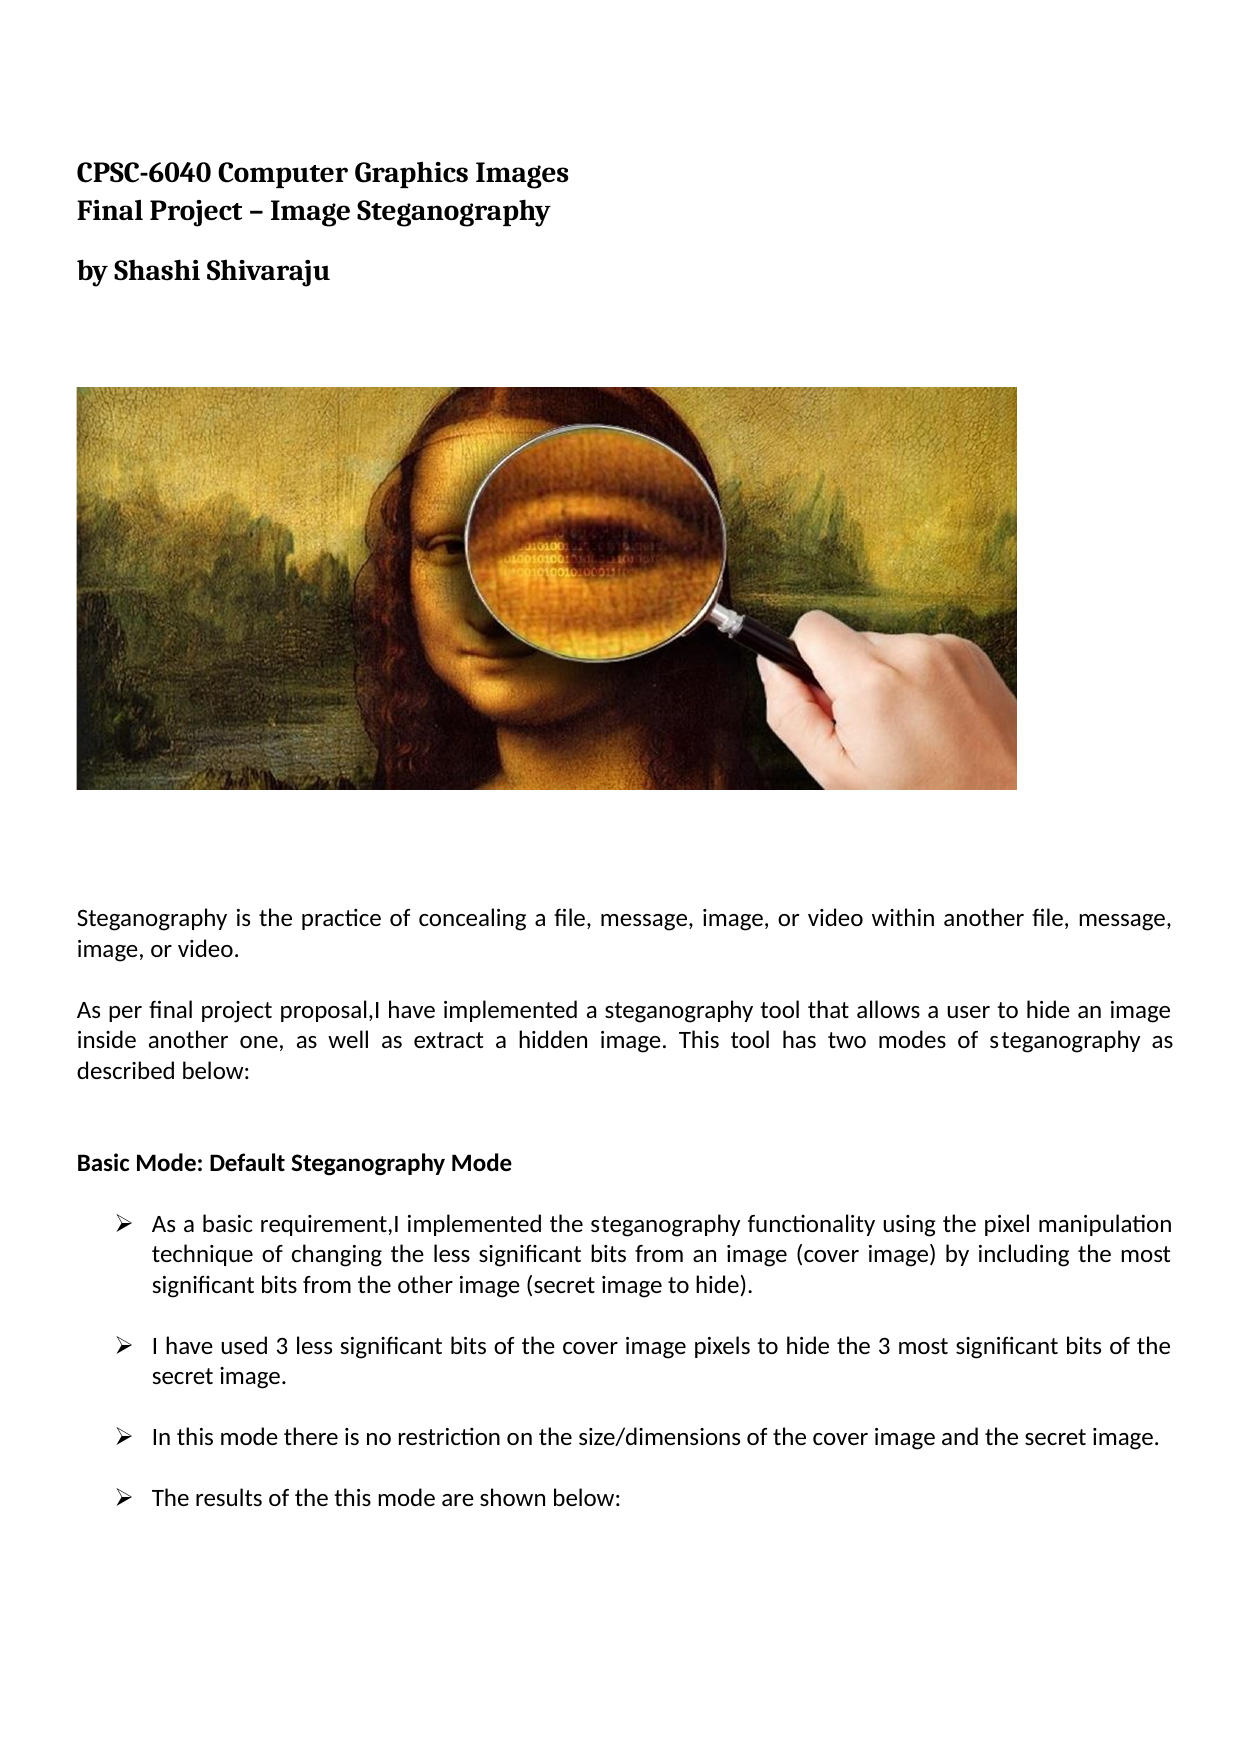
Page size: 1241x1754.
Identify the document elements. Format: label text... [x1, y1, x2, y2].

text Basic Mode: Default Steganography Mode [77, 1147, 1173, 1177]
list As a basic requirement,I implemented the steganography functionality using the pixel manipulation technique of changing the less significant bits from an image (cover image) by including the most significant bits from the other image (secret image to hide). [114, 1208, 1173, 1299]
text As per final project proposal,I have implemented a steganography tool that allows a user to hide an image inside another one, as well as extract a hidden image. This tool has two modes of steganography as described below: [77, 994, 1173, 1086]
list I have used 3 less significant bits of the cover image pixels to hide the 3 most significant bits of the secret image. [114, 1330, 1173, 1391]
text Steganography is the practice of concealing a file, message, image, or video within another file, message, image, or video. [77, 903, 1173, 964]
list In this mode there is no restriction on the size/dimensions of the cover image and the secret image. [114, 1421, 1173, 1452]
picture [76, 387, 1017, 790]
text CPSC-6040 Computer Graphics Images Final Project – Image Steganography [77, 156, 1173, 228]
list The results of the this mode are shown below: [114, 1482, 1173, 1513]
text by Shashi Shivaraju [77, 254, 1173, 287]
